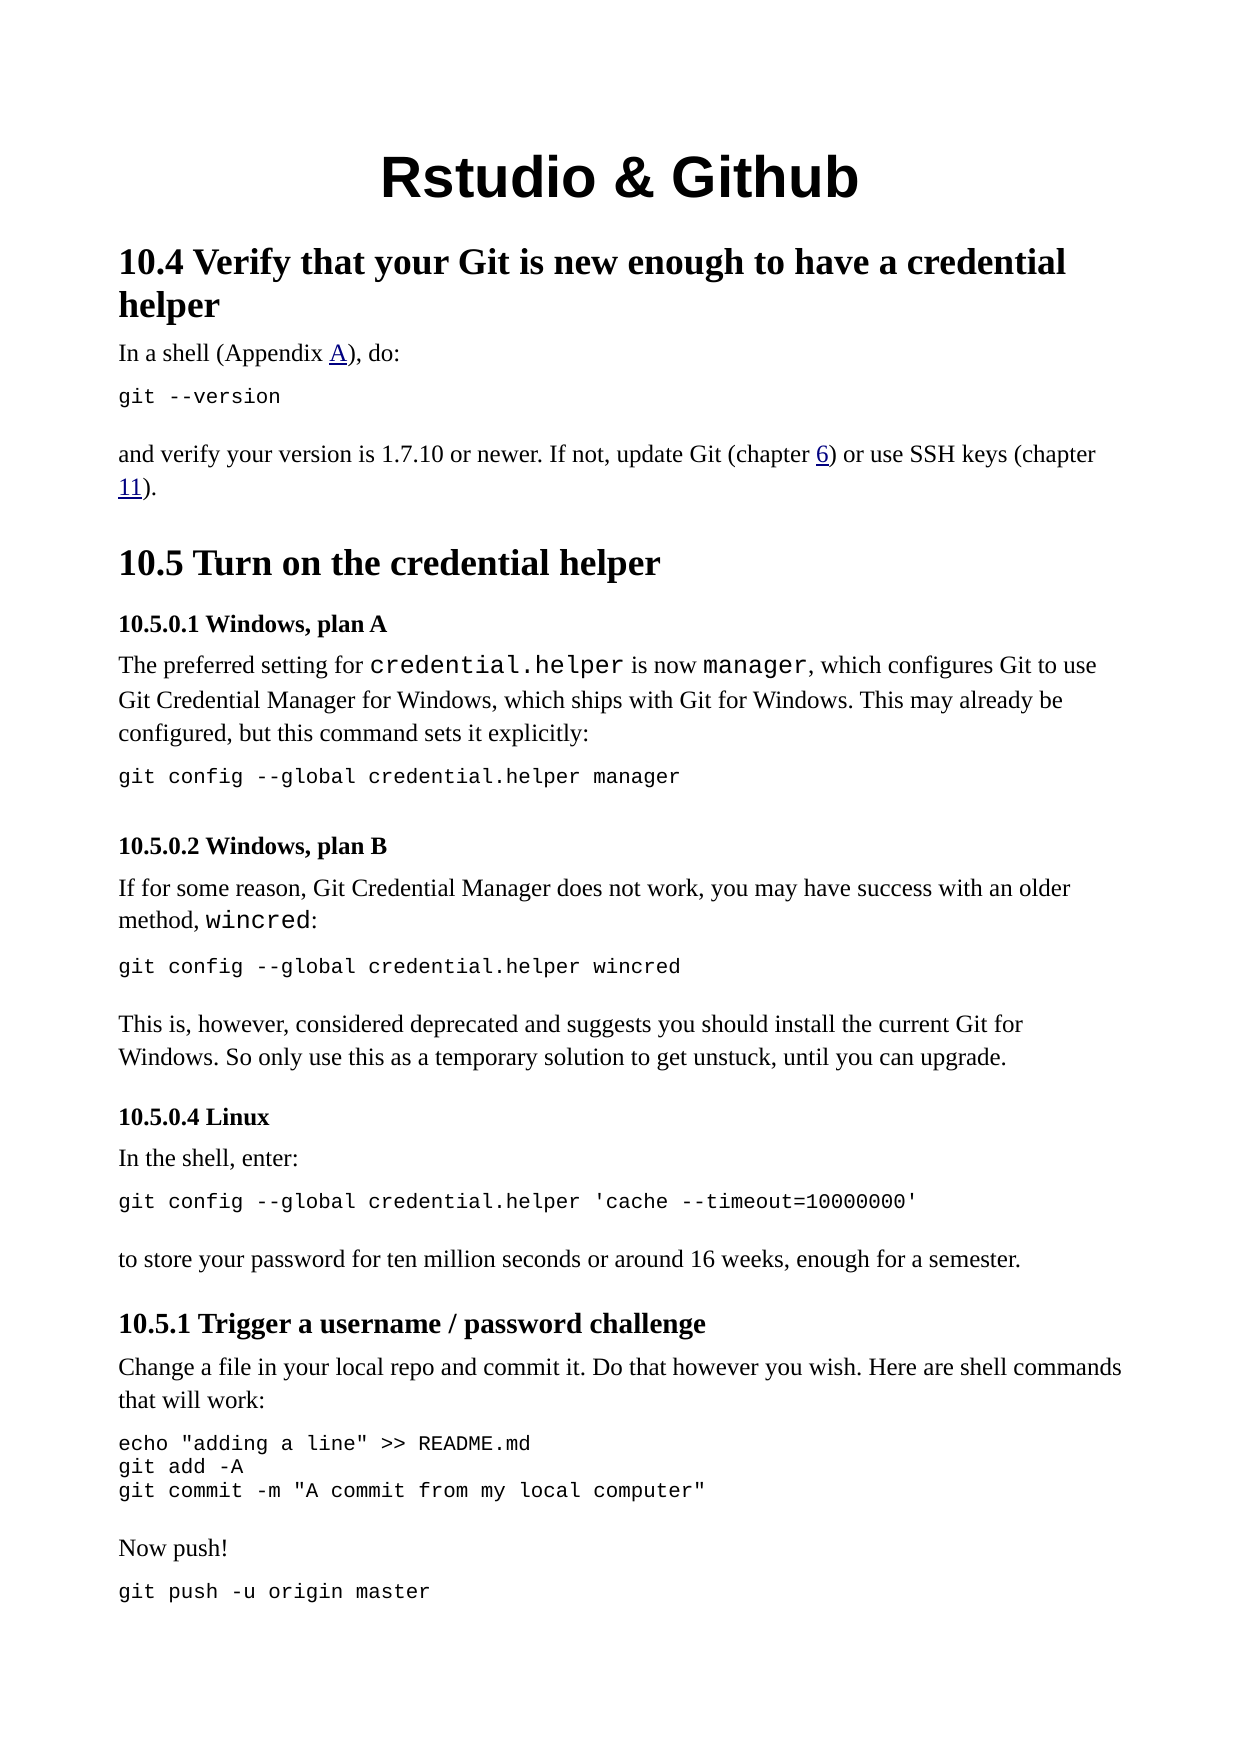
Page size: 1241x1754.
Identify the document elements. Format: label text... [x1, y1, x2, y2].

text In the shell, enter: [118, 1143, 1122, 1172]
text git commit -m "A commit from my local computer" [118, 1480, 1122, 1504]
text and verify your version is 1.7.10 or newer. If not, update Git (chapter 6) or use SSH keys (chapter 11). [118, 439, 1122, 501]
subtitle 10.5.1 Trigger a username / password challenge [118, 1306, 1122, 1339]
text Now push! [118, 1533, 1122, 1562]
text Change a file in your local repo and commit it. Do that however you wish. Here are shell commands that will work: [118, 1352, 1122, 1414]
text to store your password for ten million seconds or around 16 weeks, enough for a semester. [118, 1244, 1122, 1273]
text echo "adding a line" >> README.md [118, 1433, 1122, 1456]
text git --version [118, 386, 1122, 410]
text git config --global credential.helper 'cache --timeout=10000000' [118, 1191, 1122, 1214]
subtitle 10.5 Turn on the credential helper [118, 541, 1122, 584]
text git push -u origin master [118, 1581, 1122, 1604]
subtitle 10.4 Verify that your Git is new enough to have a credential helper [118, 240, 1122, 326]
text This is, however, considered deprecated and suggests you should install the current Git for Windows. So only use this as a temporary solution to get unstuck, until you can upgrade. [118, 1009, 1122, 1071]
text If for some reason, Git Credential Manager does not work, you may have success with an older method, wincred: [118, 873, 1122, 936]
text git config --global credential.helper manager [118, 766, 1122, 789]
text The preferred setting for credential.helper is now manager, which configures Git to use Git Credential Manager for Windows, which ships with Git for Windows. This may already be configured, but this command sets it explicitly: [118, 650, 1122, 747]
subtitle 10.5.0.4 Linux [118, 1102, 1122, 1131]
subtitle 10.5.0.2 Windows, plan B [118, 831, 1122, 860]
text In a shell (Appendix A), do: [118, 338, 1122, 367]
text git add -A [118, 1456, 1122, 1480]
text git config --global credential.helper wincred [118, 956, 1122, 979]
subtitle 10.5.0.1 Windows, plan A [118, 609, 1122, 637]
